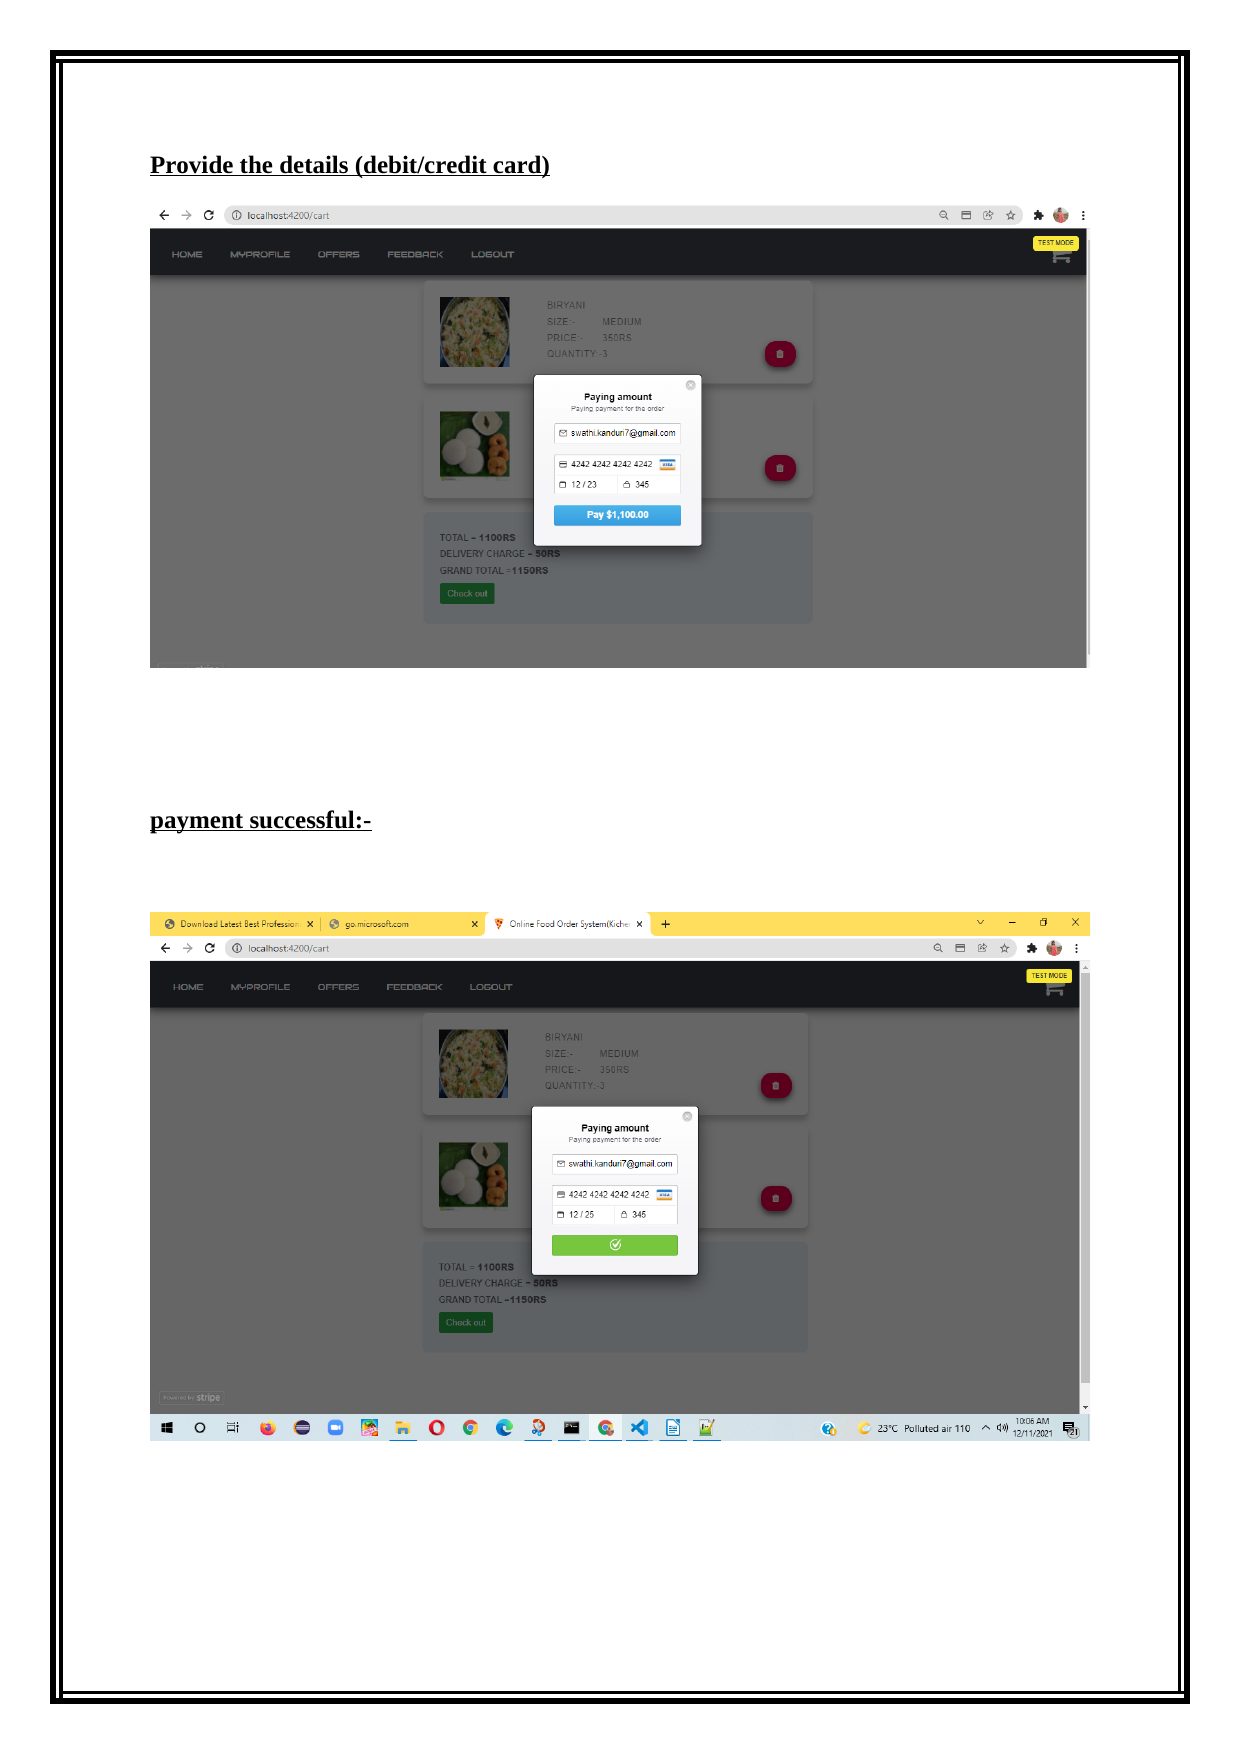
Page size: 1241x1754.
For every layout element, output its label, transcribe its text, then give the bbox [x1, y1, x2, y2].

text payment successful:- [150, 805, 1090, 833]
picture [150, 912, 1091, 1441]
text Provide the details (debit/credit card) [150, 150, 1090, 179]
picture [150, 203, 1091, 668]
